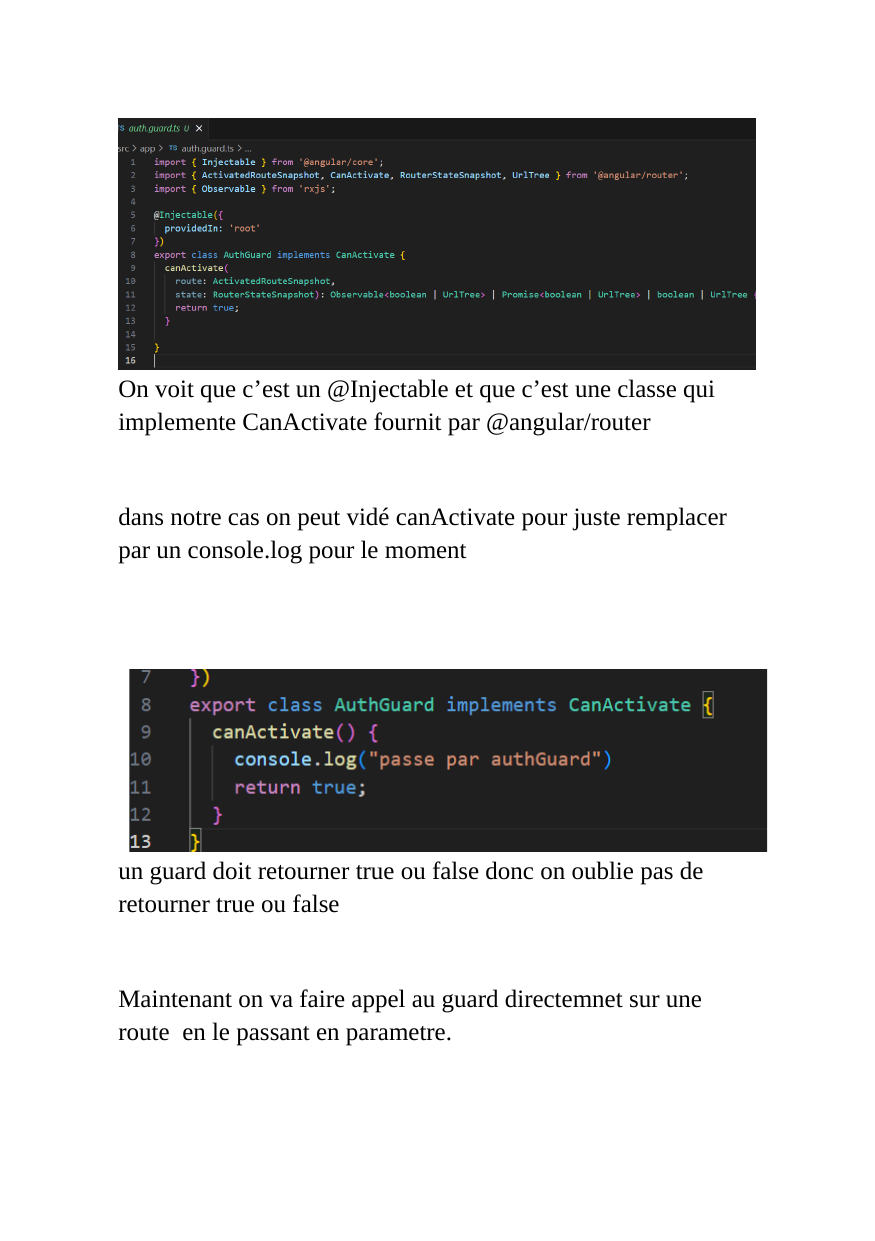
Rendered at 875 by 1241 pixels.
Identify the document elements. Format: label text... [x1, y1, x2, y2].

picture [118, 118, 756, 370]
text Maintenant on va faire appel au guard directemnet sur une route en le passant en parametre. [118, 984, 756, 1046]
text dans notre cas on peut vidé canActivate pour juste remplacer par un console.log pour le moment [118, 502, 756, 564]
text On voit que c’est un @Injectable et que c’est une classe qui implemente CanActivate fournit par @angular/router [118, 370, 756, 436]
text un guard doit retourner true ou false donc on oublie pas de retourner true ou false [118, 678, 756, 918]
picture [129, 669, 768, 852]
